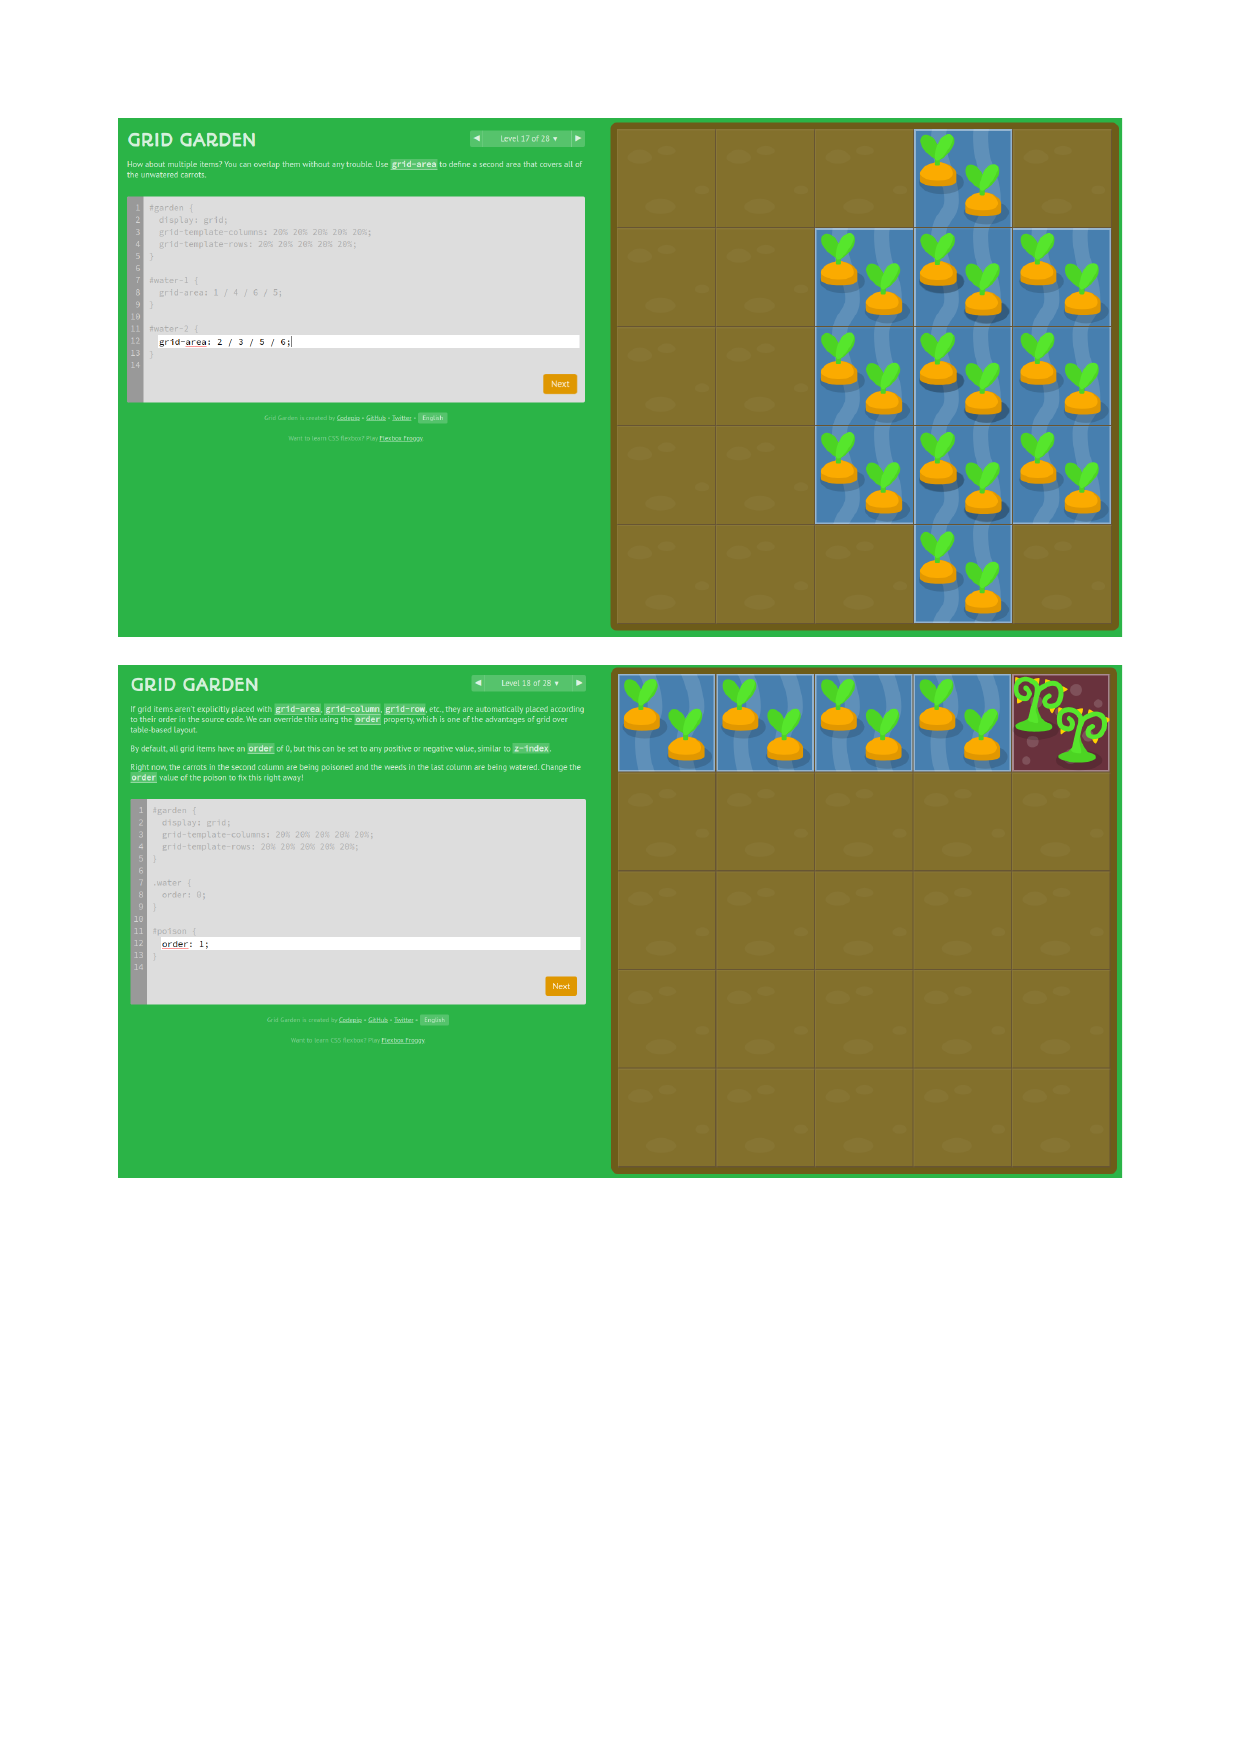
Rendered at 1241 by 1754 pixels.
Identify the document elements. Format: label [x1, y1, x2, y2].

picture [118, 665, 1123, 1178]
picture [118, 118, 1123, 637]
